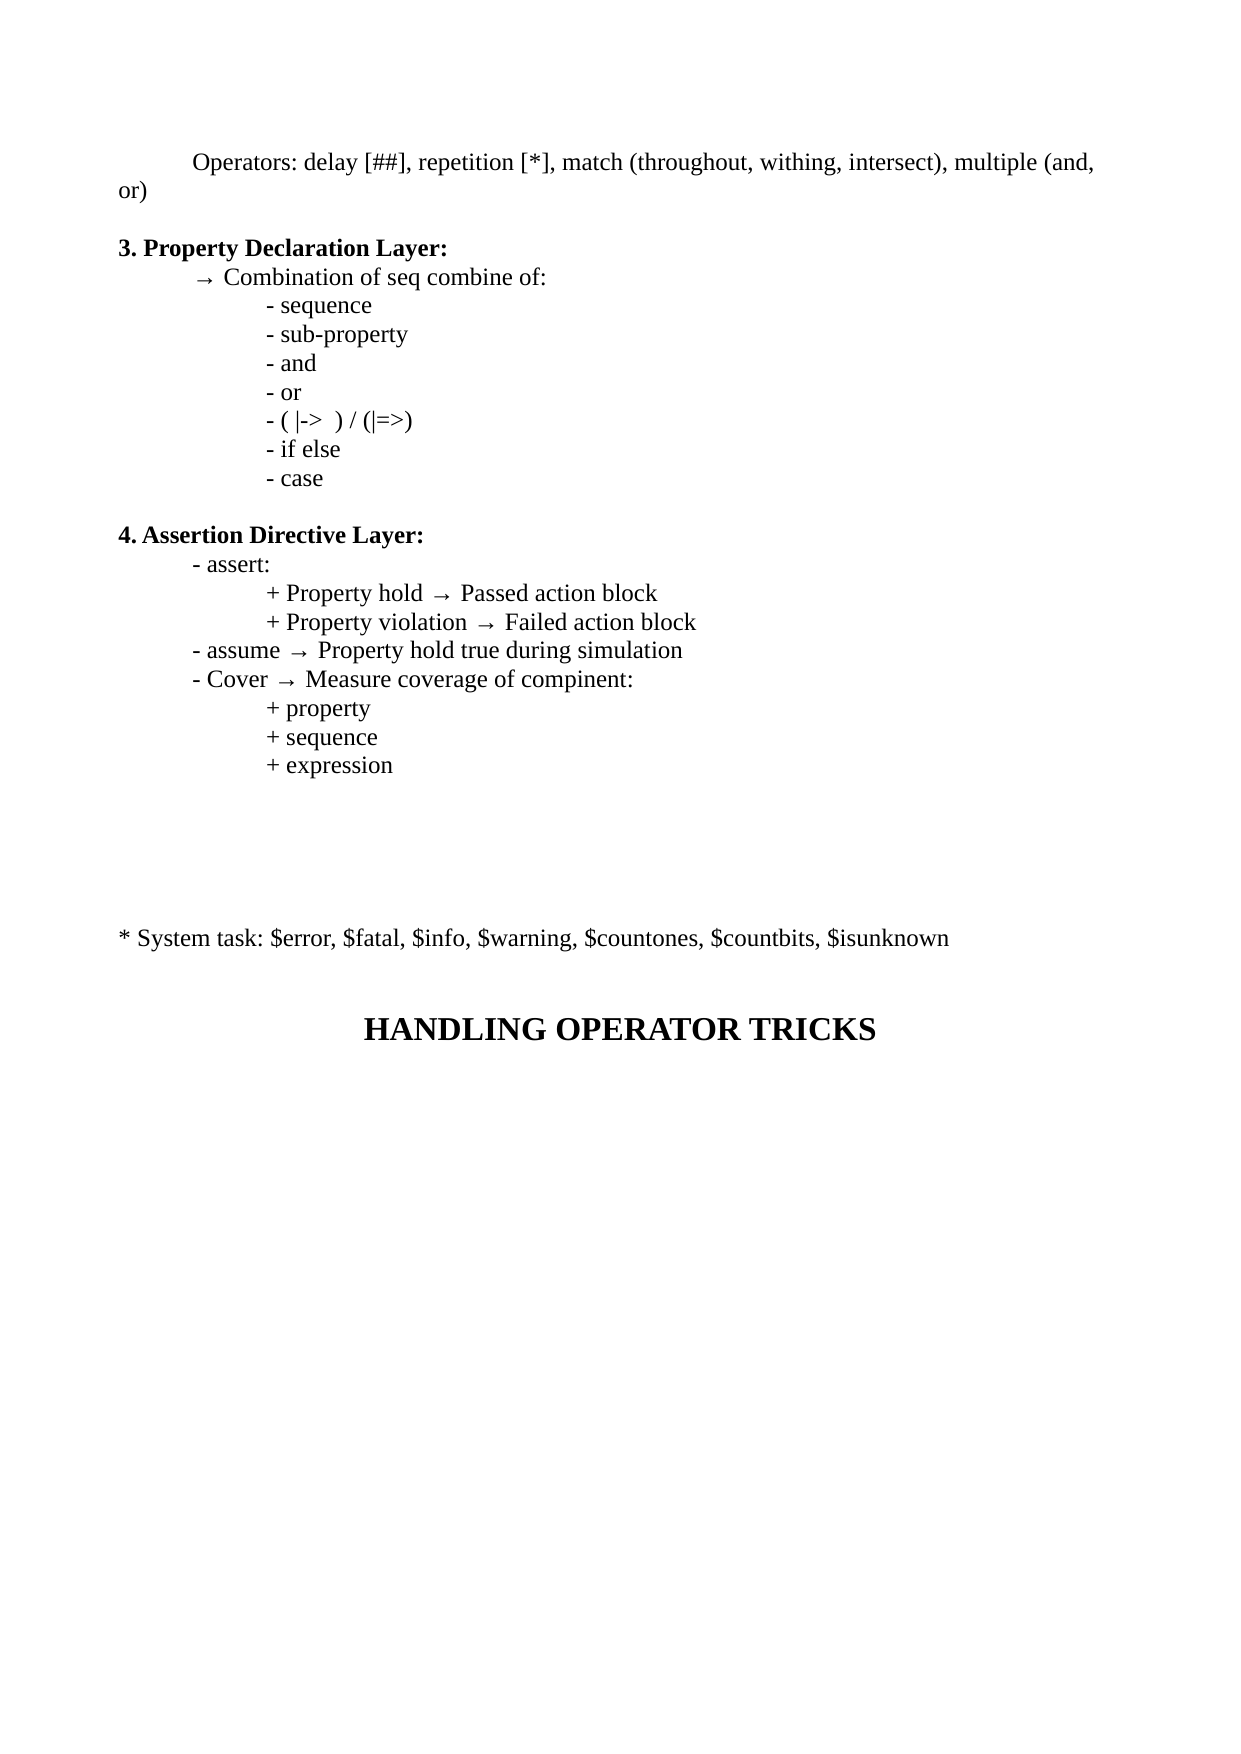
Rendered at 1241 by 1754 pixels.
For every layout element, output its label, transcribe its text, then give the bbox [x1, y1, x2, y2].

text - case [118, 463, 1122, 492]
text - or [118, 377, 1122, 406]
text + property [118, 693, 1122, 722]
text - assume → Property hold true during simulation [118, 636, 1122, 664]
text - sequence [118, 291, 1122, 319]
text - and [118, 348, 1122, 377]
text + Property violation → Failed action block [118, 607, 1122, 636]
text - Cover → Measure coverage of compinent: [118, 664, 1122, 693]
text 4. Assertion Directive Layer: [118, 521, 1122, 549]
text Operators: delay [##], repetition [*], match (throughout, withing, intersect), multiple (and, or) [118, 147, 1122, 204]
text → Combination of seq combine of: [118, 262, 1122, 291]
text - ( |-> ) / (|=>) [118, 406, 1122, 434]
text - if else [118, 434, 1122, 463]
text - assert: [118, 549, 1122, 578]
text + sequence [118, 722, 1122, 751]
text - sub-property [118, 319, 1122, 348]
text + expression [118, 751, 1122, 779]
text * System task: $error, $fatal, $info, $warning, $countones, $countbits, $isunknown [118, 923, 1122, 952]
text + Property hold → Passed action block [118, 578, 1122, 607]
text HANDLING OPERATOR TRICKS [118, 1009, 1122, 1048]
text 3. Property Declaration Layer: [118, 233, 1122, 262]
